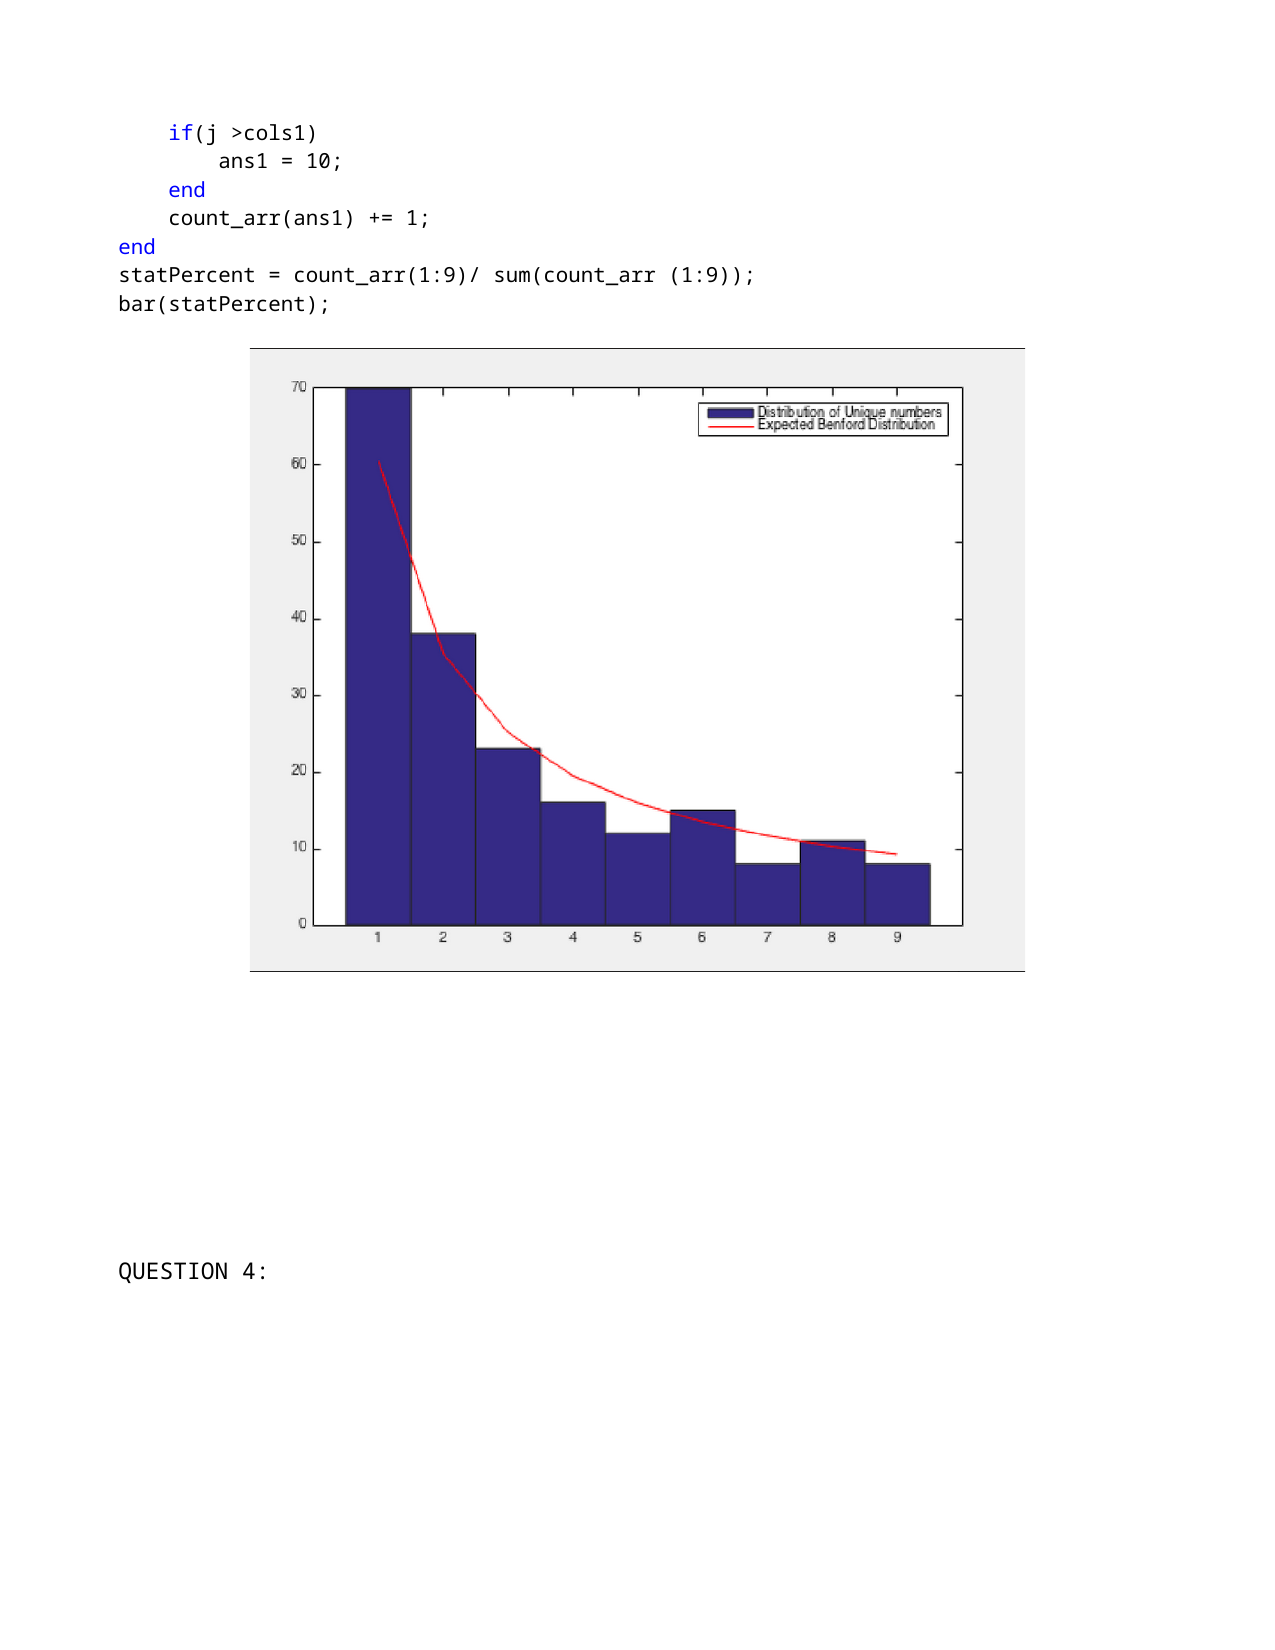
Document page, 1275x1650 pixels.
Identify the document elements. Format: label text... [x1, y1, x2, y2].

text end [118, 232, 1157, 260]
text statPercent = count_arr(1:9)/ sum(count_arr (1:9)); [118, 260, 1157, 289]
text bar(statPercent); [118, 289, 1157, 317]
picture [249, 348, 1026, 972]
text if(j >cols1) [118, 118, 1157, 147]
text end [118, 175, 1157, 203]
text count_arr(ans1) += 1; [118, 203, 1157, 232]
text QUESTION 4: [118, 1255, 1157, 1286]
text ans1 = 10; [118, 147, 1157, 175]
